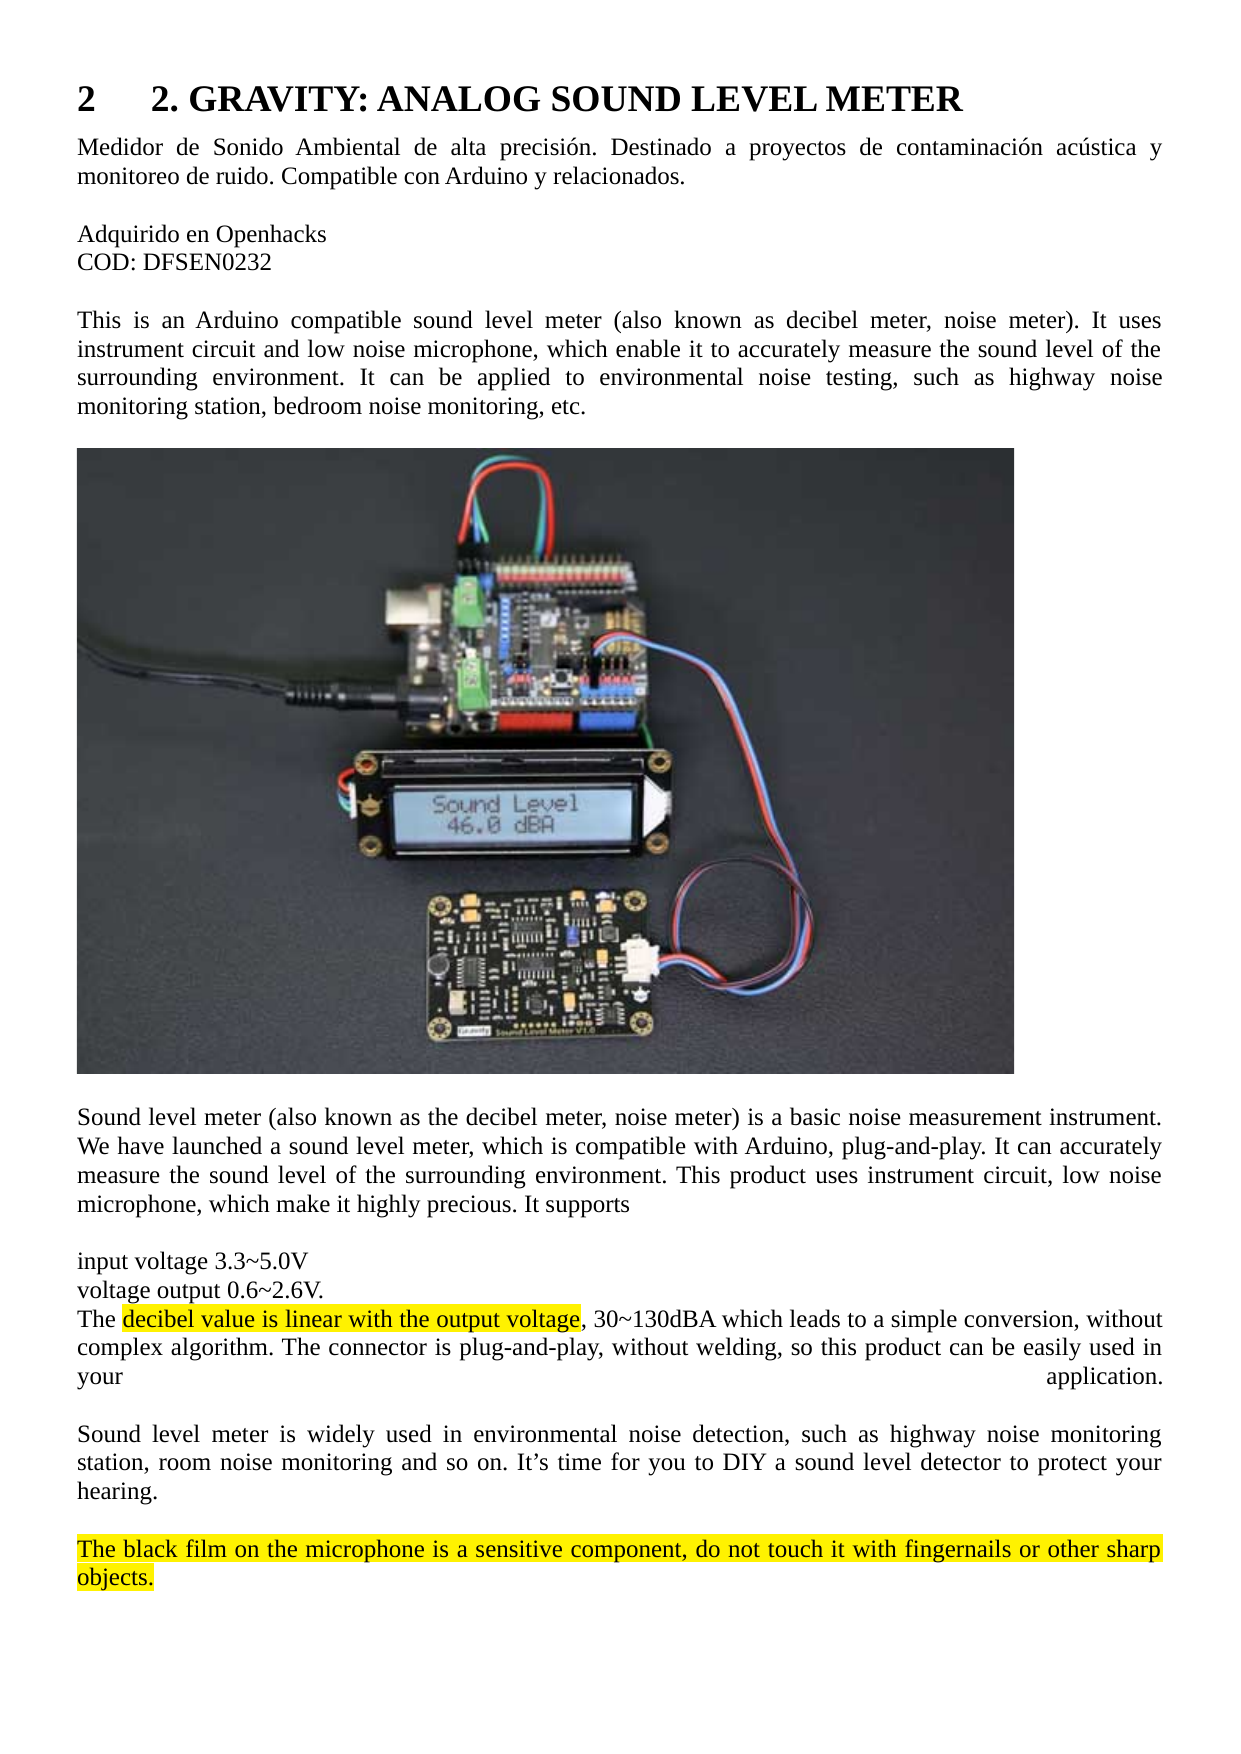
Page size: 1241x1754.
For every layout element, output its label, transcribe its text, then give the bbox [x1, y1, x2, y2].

text This is an Arduino compatible sound level meter (also known as decibel meter, noise meter). It uses instrument circuit and low noise microphone, which enable it to accurately measure the sound level of the surrounding environment. It can be applied to environmental noise testing, such as highway noise monitoring station, bedroom noise monitoring, etc. [77, 305, 1163, 420]
text input voltage 3.3~5.0V [77, 1246, 1163, 1275]
text Medidor de Sonido Ambiental de alta precisión. Destinado a proyectos de contaminación acústica y monitoreo de ruido. Compatible con Arduino y relacionados. [77, 132, 1163, 190]
text The decibel value is linear with the output voltage, 30~130dBA which leads to a simple conversion, without complex algorithm. The connector is plug-and-play, without welding, so this product can be easily used in your application. Sound level meter is widely used in environmental noise detection, such as highway noise monitoring station, room noise monitoring and so on. It’s time for you to DIY a sound level detector to protect your hearing. Attention: The black film on the microphone is a sensitive component, do not touch it with fingernails or other sharp objects. [77, 1304, 1163, 1620]
text Sound level meter (also known as the decibel meter, noise meter) is a basic noise measurement instrument. We have launched a sound level meter, which is compatible with Arduino, plug-and-play. It can accurately measure the sound level of the surrounding environment. This product uses instrument circuit, low noise microphone, which make it highly precious. It supports [77, 1102, 1163, 1217]
text Adquirido en Openhacks [77, 219, 1163, 247]
text voltage output 0.6~2.6V. [77, 1275, 1163, 1304]
picture [76, 448, 1015, 1074]
subtitle 2. GRAVITY: ANALOG SOUND LEVEL METER [77, 77, 1163, 120]
text COD: DFSEN0232 [77, 247, 1163, 276]
